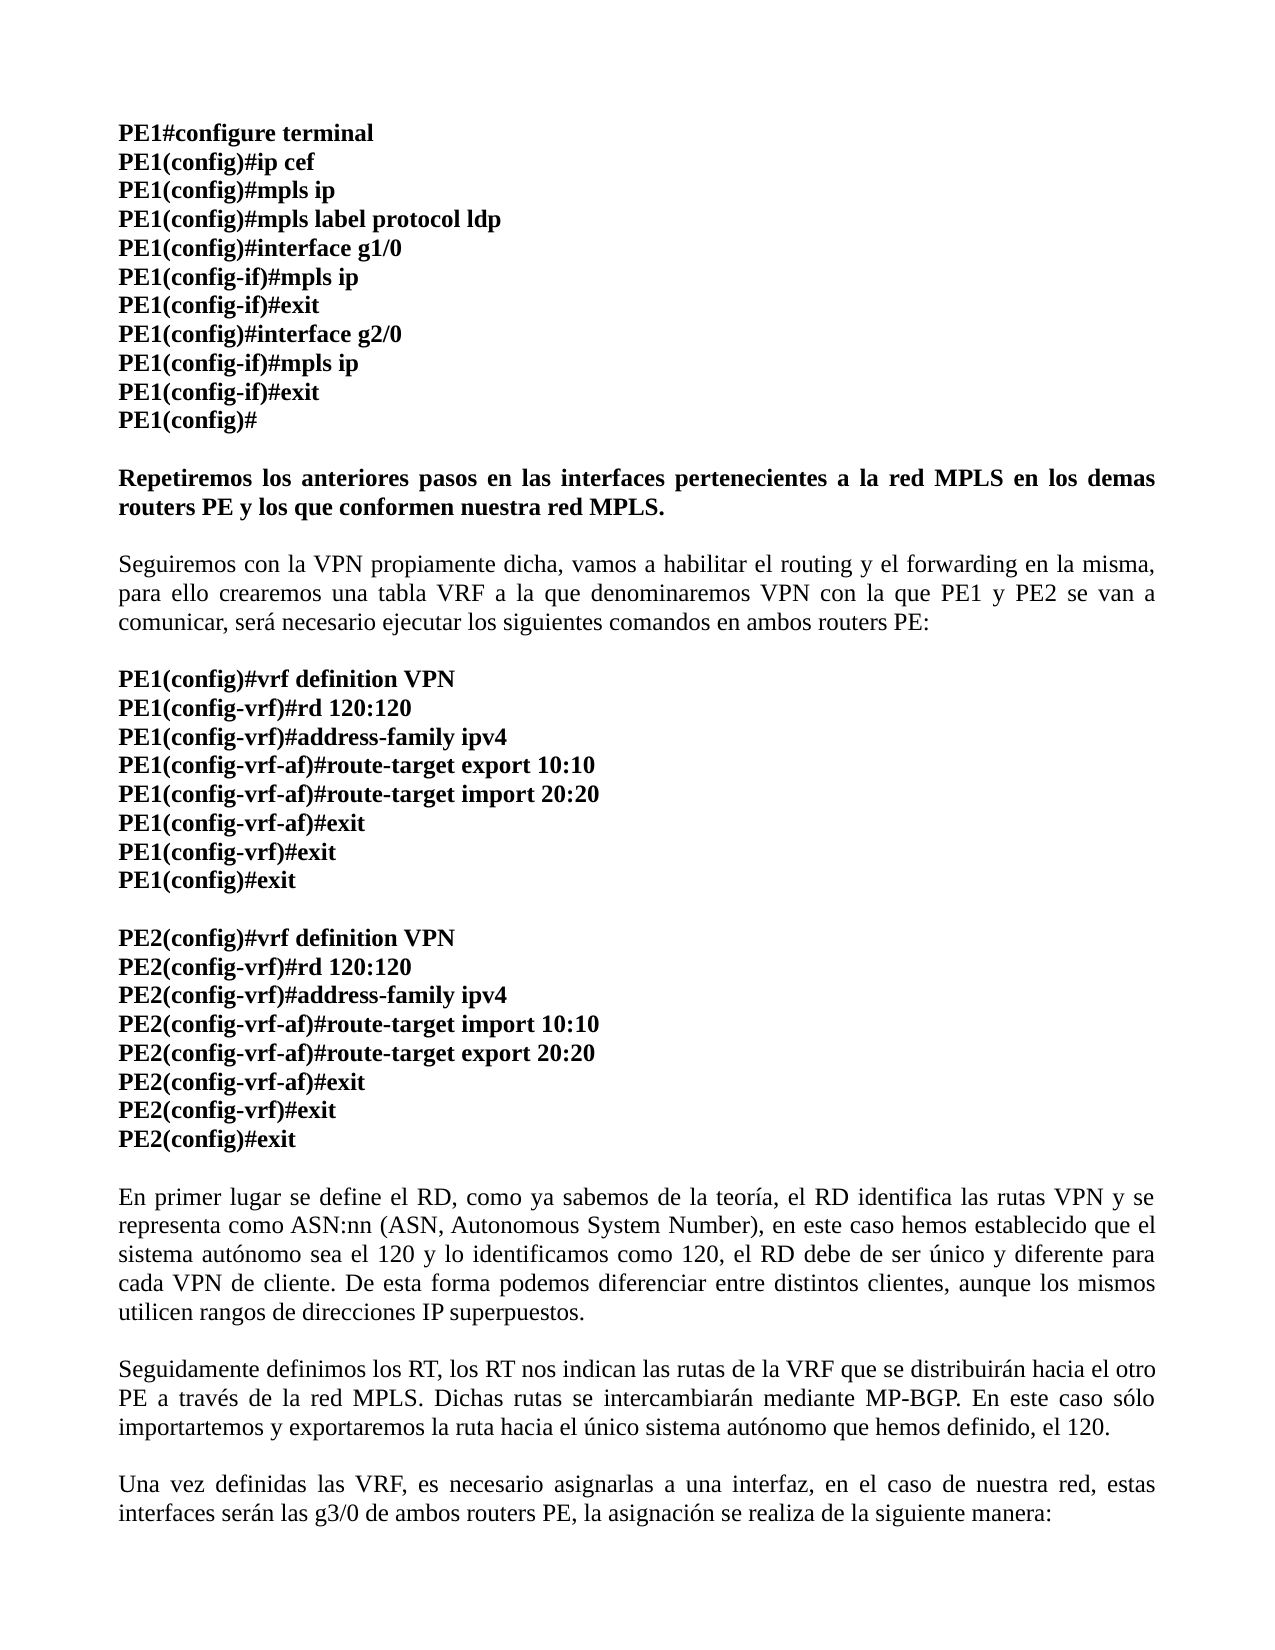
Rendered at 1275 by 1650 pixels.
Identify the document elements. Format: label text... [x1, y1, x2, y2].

text PE1(config-vrf)#exit [118, 837, 1157, 866]
text PE1(config-vrf-af)#exit [118, 808, 1157, 837]
text PE1(config-vrf)#address-family ipv4 [118, 722, 1157, 751]
text PE2(config)#exit [118, 1124, 1157, 1153]
text PE1(config-if)#exit [118, 377, 1157, 406]
text En primer lugar se define el RD, como ya sabemos de la teoría, el RD identifica las rutas VPN y se representa como ASN:nn (ASN, Autonomous System Number), en este caso hemos establecido que el sistema autónomo sea el 120 y lo identificamos como 120, el RD debe de ser único y diferente para cada VPN de cliente. De esta forma podemos diferenciar entre distintos clientes, aunque los mismos utilicen rangos de direcciones IP superpuestos. [118, 1182, 1157, 1326]
text PE1(config-vrf-af)#route-target import 20:20 [118, 779, 1157, 808]
text PE1(config)#interface g2/0 [118, 319, 1157, 348]
text PE2(config-vrf-af)#route-target import 10:10 [118, 1009, 1157, 1038]
text PE1(config-if)#mpls ip [118, 262, 1157, 291]
text PE1(config)#ip cef [118, 147, 1157, 176]
text PE1(config)#mpls ip [118, 176, 1157, 204]
text Repetiremos los anteriores pasos en las interfaces pertenecientes a la red MPLS en los demas routers PE y los que conformen nuestra red MPLS. [118, 463, 1157, 521]
text PE1(config)# [118, 406, 1157, 434]
text Seguidamente definimos los RT, los RT nos indican las rutas de la VRF que se distribuirán hacia el otro PE a través de la red MPLS. Dichas rutas se intercambiarán mediante MP-BGP. En este caso sólo importartemos y exportaremos la ruta hacia el único sistema autónomo que hemos definido, el 120. [118, 1354, 1157, 1441]
text PE2(config)#vrf definition VPN [118, 923, 1157, 952]
text PE2(config-vrf)#exit [118, 1096, 1157, 1124]
text PE1(config)#exit [118, 866, 1157, 894]
text PE1(config-if)#mpls ip [118, 348, 1157, 377]
text PE2(config-vrf-af)#exit [118, 1067, 1157, 1096]
text PE2(config-vrf)#rd 120:120 [118, 952, 1157, 981]
text Seguiremos con la VPN propiamente dicha, vamos a habilitar el routing y el forwarding en la misma, para ello crearemos una tabla VRF a la que denominaremos VPN con la que PE1 y PE2 se van a comunicar, será necesario ejecutar los siguientes comandos en ambos routers PE: [118, 549, 1157, 636]
text Una vez definidas las VRF, es necesario asignarlas a una interfaz, en el caso de nuestra red, estas interfaces serán las g3/0 de ambos routers PE, la asignación se realiza de la siguiente manera: [118, 1469, 1157, 1527]
text PE1(config-vrf-af)#route-target export 10:10 [118, 751, 1157, 779]
text PE1(config)#mpls label protocol ldp [118, 204, 1157, 233]
text PE1(config)#vrf definition VPN [118, 664, 1157, 693]
text PE1(config-vrf)#rd 120:120 [118, 693, 1157, 722]
text PE2(config-vrf)#address-family ipv4 [118, 981, 1157, 1009]
text PE1(config)#interface g1/0 [118, 233, 1157, 262]
text PE2(config-vrf-af)#route-target export 20:20 [118, 1038, 1157, 1067]
text PE1#configure terminal [118, 118, 1157, 147]
text PE1(config-if)#exit [118, 291, 1157, 319]
